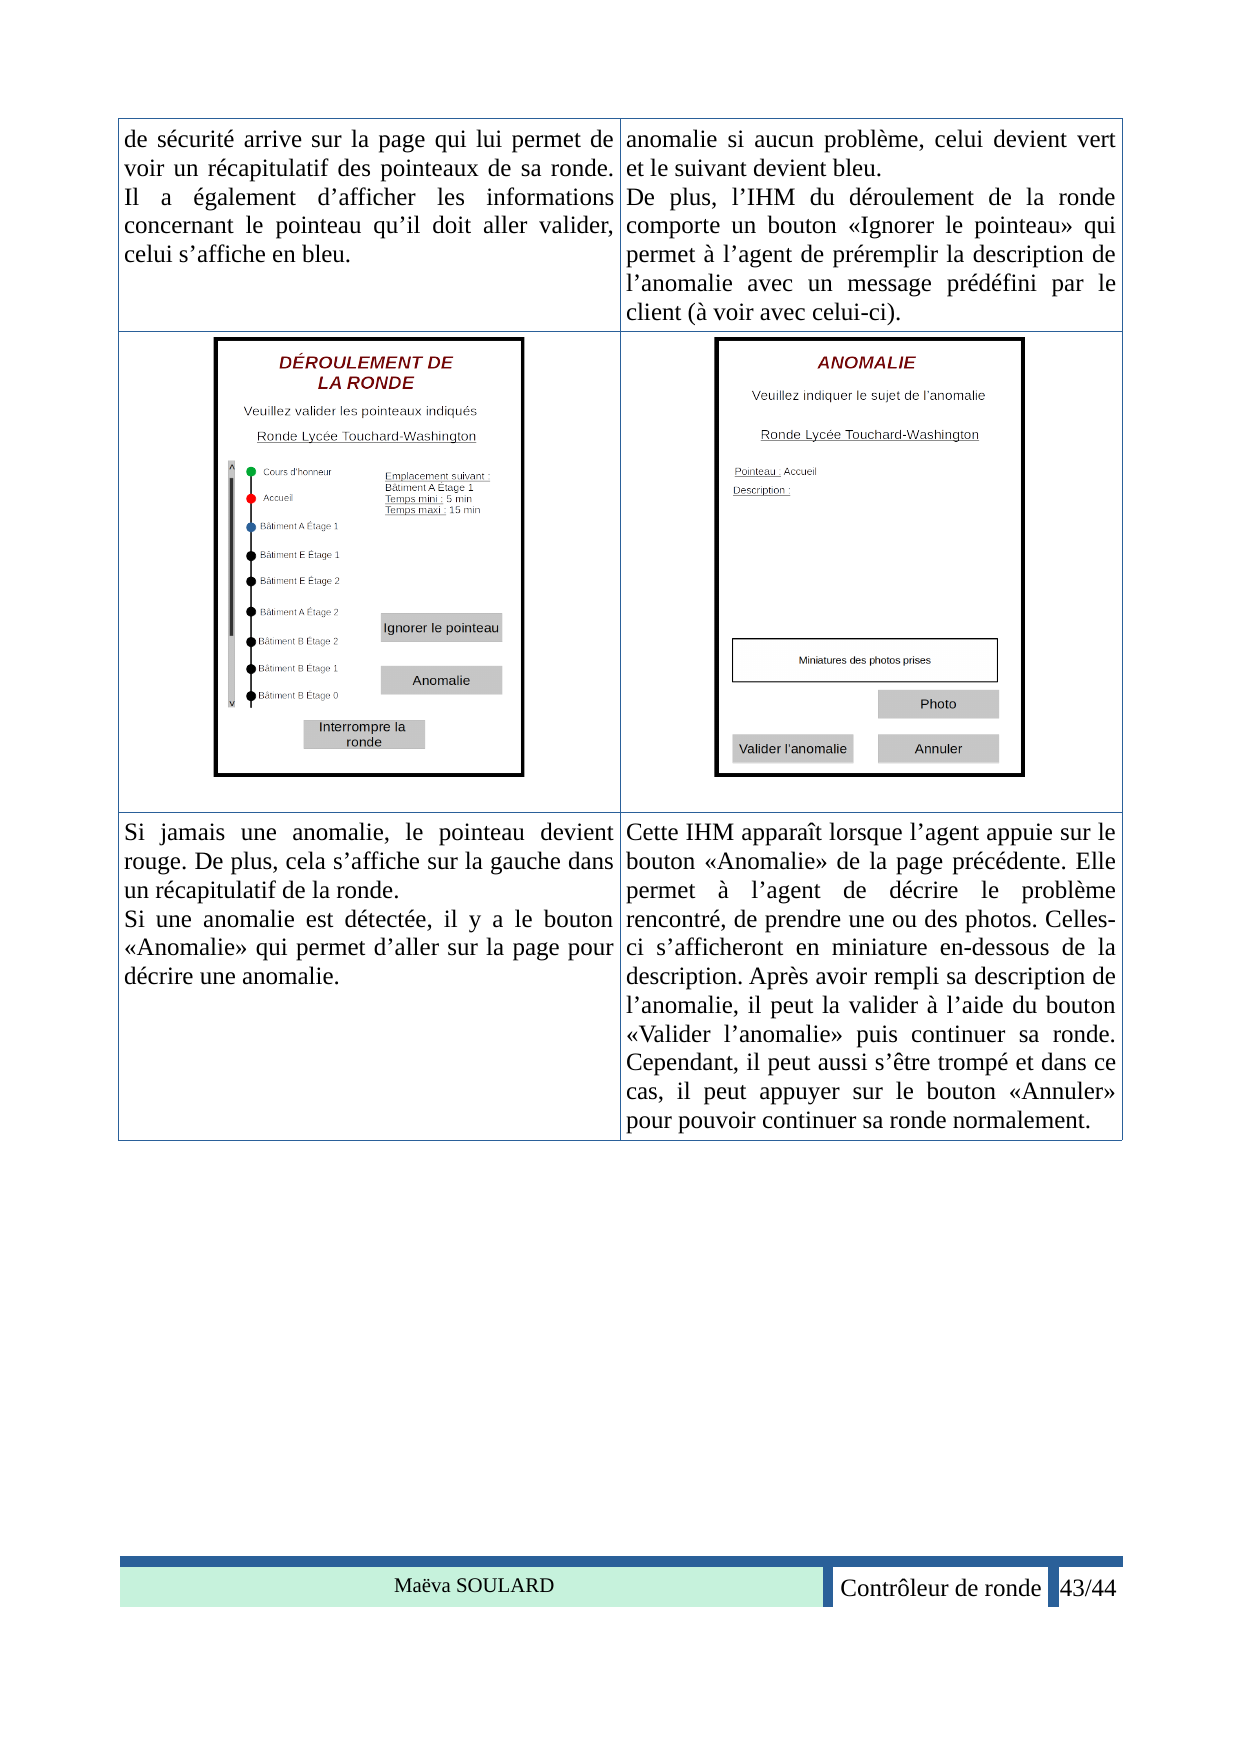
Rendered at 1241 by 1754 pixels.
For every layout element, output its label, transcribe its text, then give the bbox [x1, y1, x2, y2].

picture [213, 337, 525, 777]
table_cell [119, 332, 620, 812]
table_cell [621, 332, 1122, 812]
table_cell Cette IHM apparaît lorsque l’agent appuie sur le bouton «Anomalie» de la page précédente. Elle permet à l’agent de décrire le problème rencontré, de prendre une ou des photos. Celles-ci s’afficheront en miniature en-dessous de la description. Après avoir rempli sa description de l’anomalie, il peut la valider à l’aide du bouton «Valider l’anomalie» puis continuer sa ronde. Cependant, il peut aussi s’être trompé et dans ce cas, il peut appuyer sur le bouton «Annuler» pour pouvoir continuer sa ronde normalement. [621, 813, 1122, 1139]
picture [714, 337, 1025, 777]
table_cell anomalie si aucun problème, celui devient vert et le suivant devient bleu. De plus, l’IHM du déroulement de la ronde comporte un bouton «Ignorer le pointeau» qui permet à l’agent de préremplir la description de l’anomalie avec un message prédéfini par le client (à voir avec celui-ci). [621, 119, 1122, 331]
table_cell Si jamais une anomalie, le pointeau devient rouge. De plus, cela s’affiche sur la gauche dans un récapitulatif de la ronde. Si une anomalie est détectée, il y a le bouton «Anomalie» qui permet d’aller sur la page pour décrire une anomalie. [119, 813, 620, 1139]
table_cell de sécurité arrive sur la page qui lui permet de voir un récapitulatif des pointeaux de sa ronde. Il a également d’afficher les informations concernant le pointeau qu’il doit aller valider, celui s’affiche en bleu. [119, 119, 620, 331]
